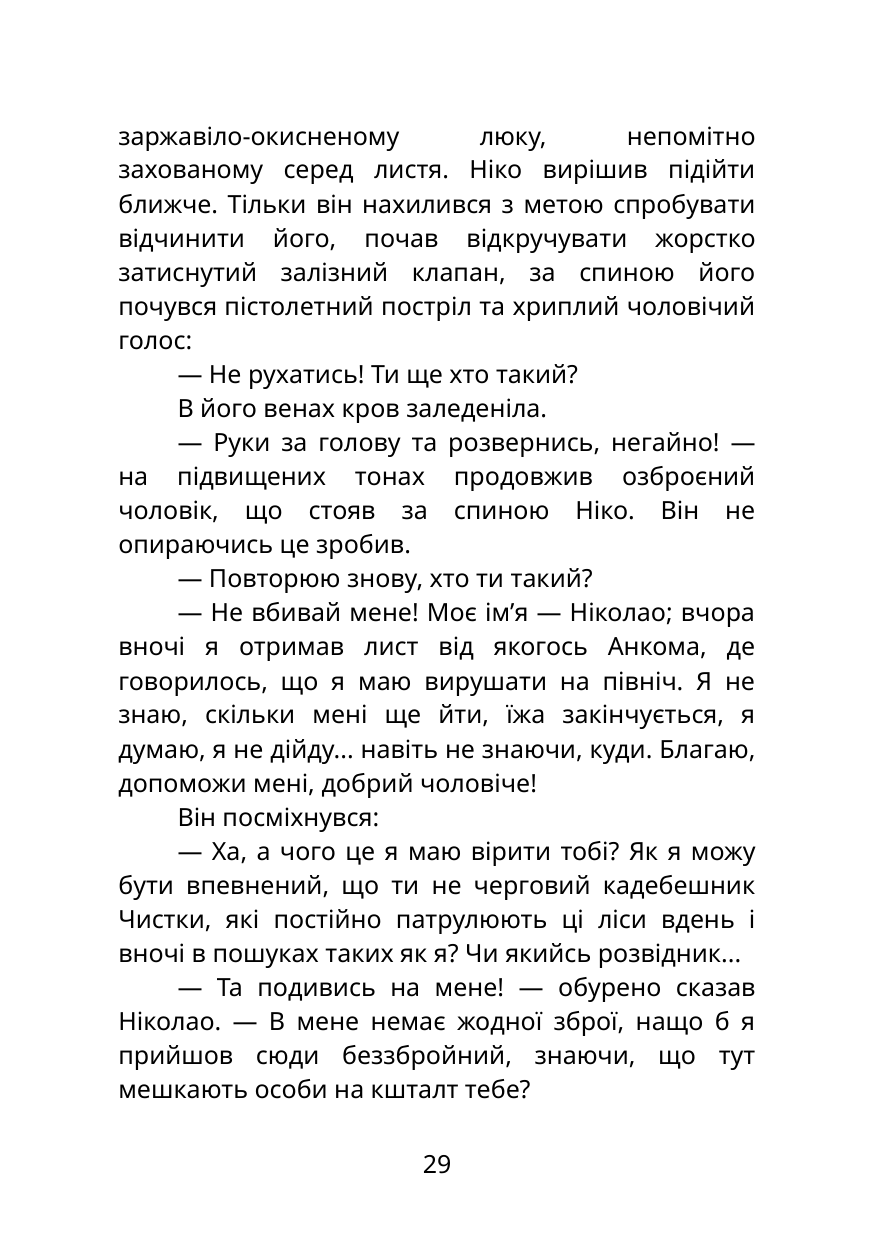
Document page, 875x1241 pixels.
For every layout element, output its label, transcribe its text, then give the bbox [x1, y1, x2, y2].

text — Ха, а чого це я маю вірити тобі? Як я можу бути впевнений, що ти не черговий кадебешник Чистки, які постійно патрулюють ці ліси вдень і вночі в пошуках таких як я? Чи якийсь розвідник... [118, 833, 756, 970]
text — Руки за голову та розвернись, негайно! — на підвищених тонах продовжив озброєний чоловік, що стояв за спиною Ніко. Він не опираючись це зробив. [118, 425, 756, 561]
text — Не рухатись! Ти ще хто такий? [118, 357, 756, 391]
text — Не вбивай мене! Моє ім’я — Ніколао; вчора вночі я отримав лист від якогось Анкома, де говорилось, що я маю вирушати на північ. Я не знаю, скільки мені ще йти, їжа закінчується, я думаю, я не дійду... навіть не знаючи, куди. Благаю, допоможи мені, добрий чоловіче! [118, 595, 756, 799]
text В його венах кров заледеніла. [118, 391, 756, 425]
text — Та подивись на мене! — обурено сказав Ніколао. — В мене немає жодної зброї, нащо б я прийшов сюди беззбройний, знаючи, що тут мешкають особи на кшталт тебе? [118, 970, 756, 1106]
text — Повторюю знову, хто ти такий? [118, 561, 756, 595]
text заржавіло-окисненому люку, непомітно захованому серед листя. Ніко вирішив підійти ближче. Тільки він нахилився з метою спробувати відчинити його, почав відкручувати жорстко затиснутий залізний клапан, за спиною його почувся пістолетний постріл та хриплий чоловічий голос: [118, 118, 756, 357]
text Він посміхнувся: [118, 799, 756, 833]
